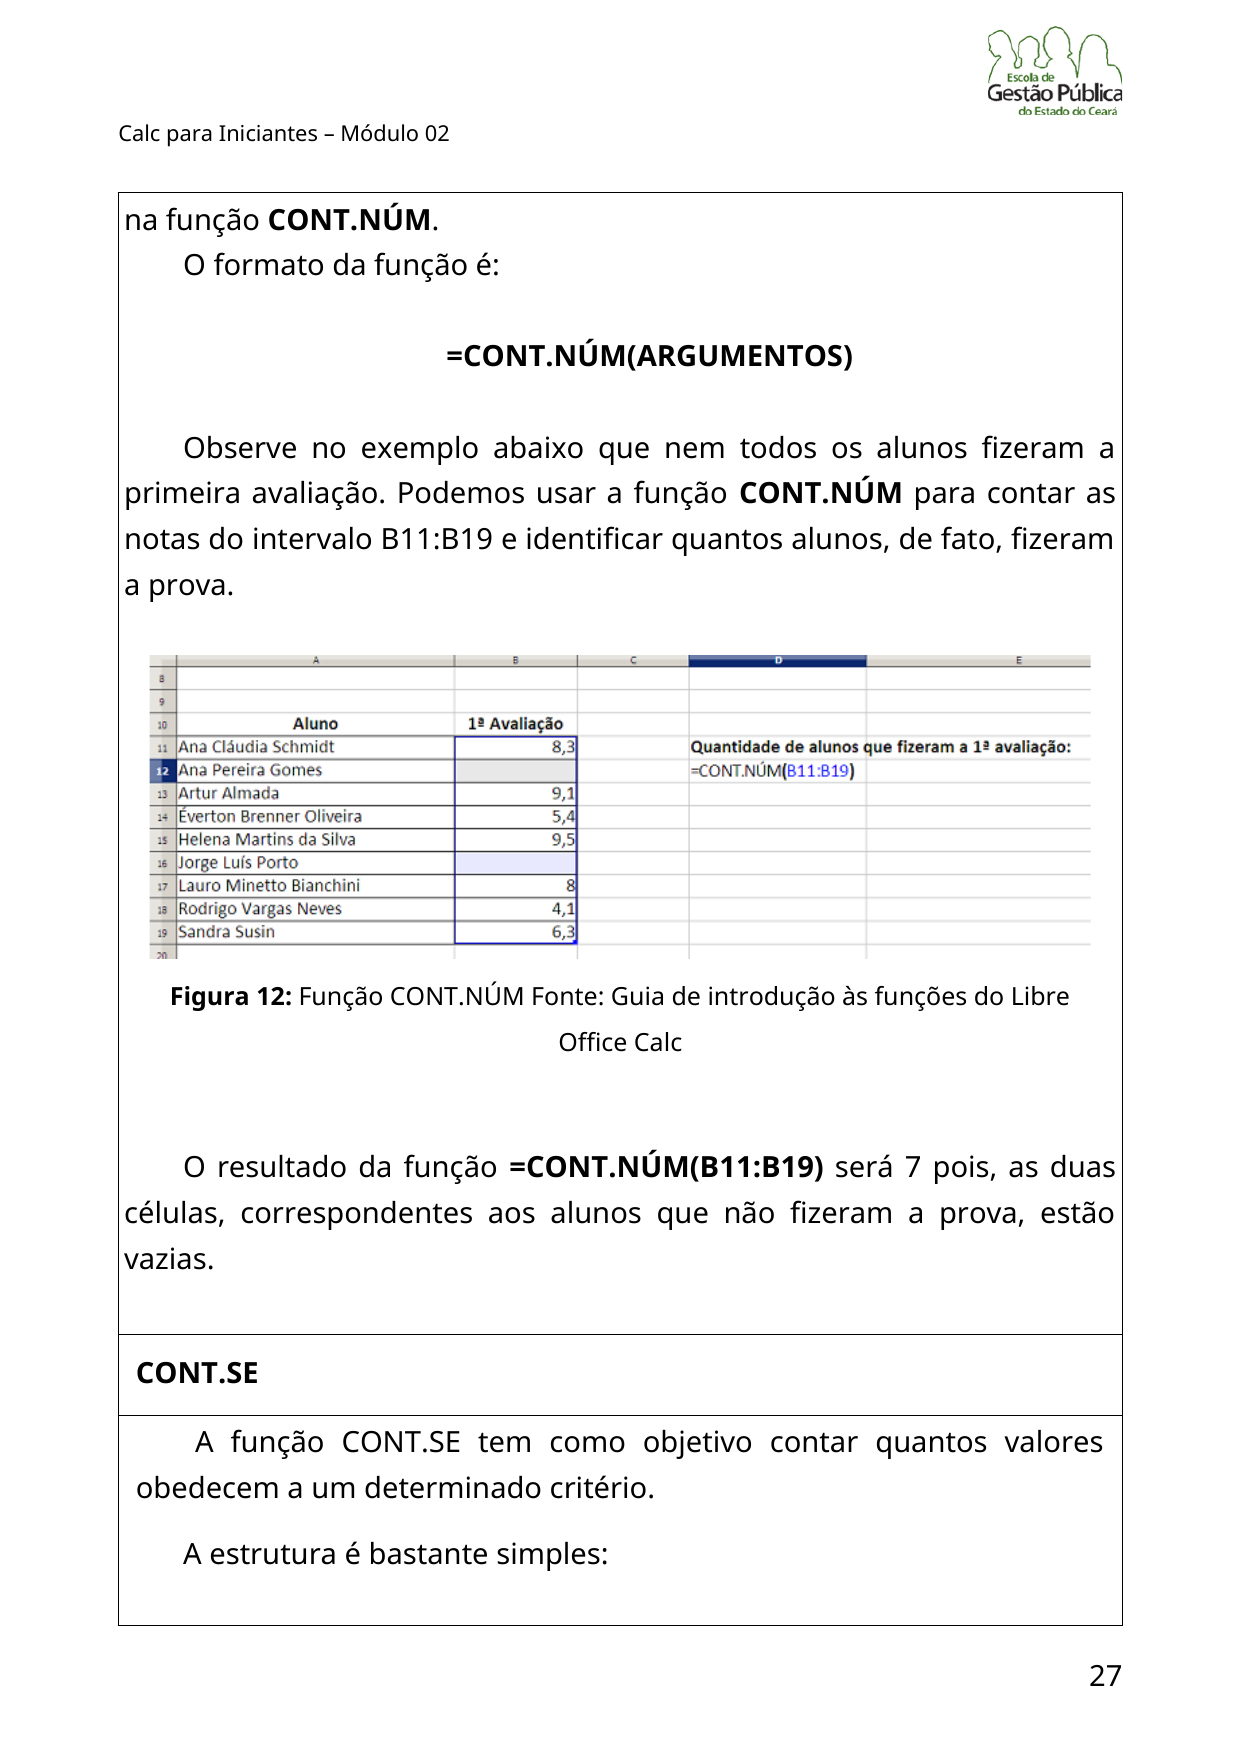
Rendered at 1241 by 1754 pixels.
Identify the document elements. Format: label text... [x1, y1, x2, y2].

picture [149, 655, 1091, 959]
table_cell A função CONT.NÚM conta quantos valores numéricos estão entre os ARGUMENTOS da função. Entende-se como valores numéricos: números, datas e fórmulas, cujo resultado seja um número. Células vazias ou células com conteúdo de texto não são contadas na função CONT.NÚM. O formato da função é: =CONT.NÚM(ARGUMENTOS) Observe no exemplo abaixo que nem todos os alunos fizeram a primeira avaliação. Podemos usar a função CONT.NÚM para contar as notas do intervalo B11:B19 e identificar quantos alunos, de fato, fizeram a prova. O resultado da função =CONT.NÚM(B11:B19) será 7 pois, as duas células, correspondentes aos alunos que não fizeram a prova, estão vazias. [119, 193, 1122, 1334]
picture [118, 26, 1123, 115]
table_cell A função CONT.SE tem como objetivo contar quantos valores obedecem a um determinado critério. A estrutura é bastante simples: =CONT.SE (INTERVALO; CONDIÇÃO) Os valores dentro do intervalo são avaliados um a um de acordo com a condição. O valor é contado somente se a condição for verdadeira. No exemplo abaixo, contamos quantos alunos estão com notas acima da média estabelecida. Note que usamos uma concatenação de texto para expressar adequadamente o critério, indicado no segundo argumento com a expressão “>” &B6. Ou seja, concatenamos o sinal de > com o conteúdo da célula B6. O resultado da função CONT.SE acima é de 7 alunos. Quando o critério ou condição for de igualdade, não precisamos usar a concatenação de texto. Em sua construção mais comum, a função CONT.SE permite apenas um argumento como critério de contagem. No entanto, em casos específicos, é possível utilizar mais de um argumento através do uso de expressões regulares em fórmulas. O exemplo abaixo ilustra essa situação. A partir da tabela abaixo, desejamos obter a quantidade de cadastros de pessoas, que são dos estados do Rio Grande do Sul e Santa Catarina. Uma abordagem óbvia e simples seria a soma de CONT.SE: =CONT.SE(F3:F8;"RS") + CONT.SE(F3:F8;"SC") Uma abordagem elegante poderia utilizar expressões regulares: =CONT.SE(F3:F8;"RS|SC") Onde o símbolo “ | ” (pipe) entre as siglas RS e SC representa a operação "OU" lógica. Logo, estamos contando apenas os valores do intervalo de F3 até F8 que são iguais a RS ou a SC. [119, 1416, 1122, 1625]
table_cell CONT.SE [119, 1335, 1122, 1415]
